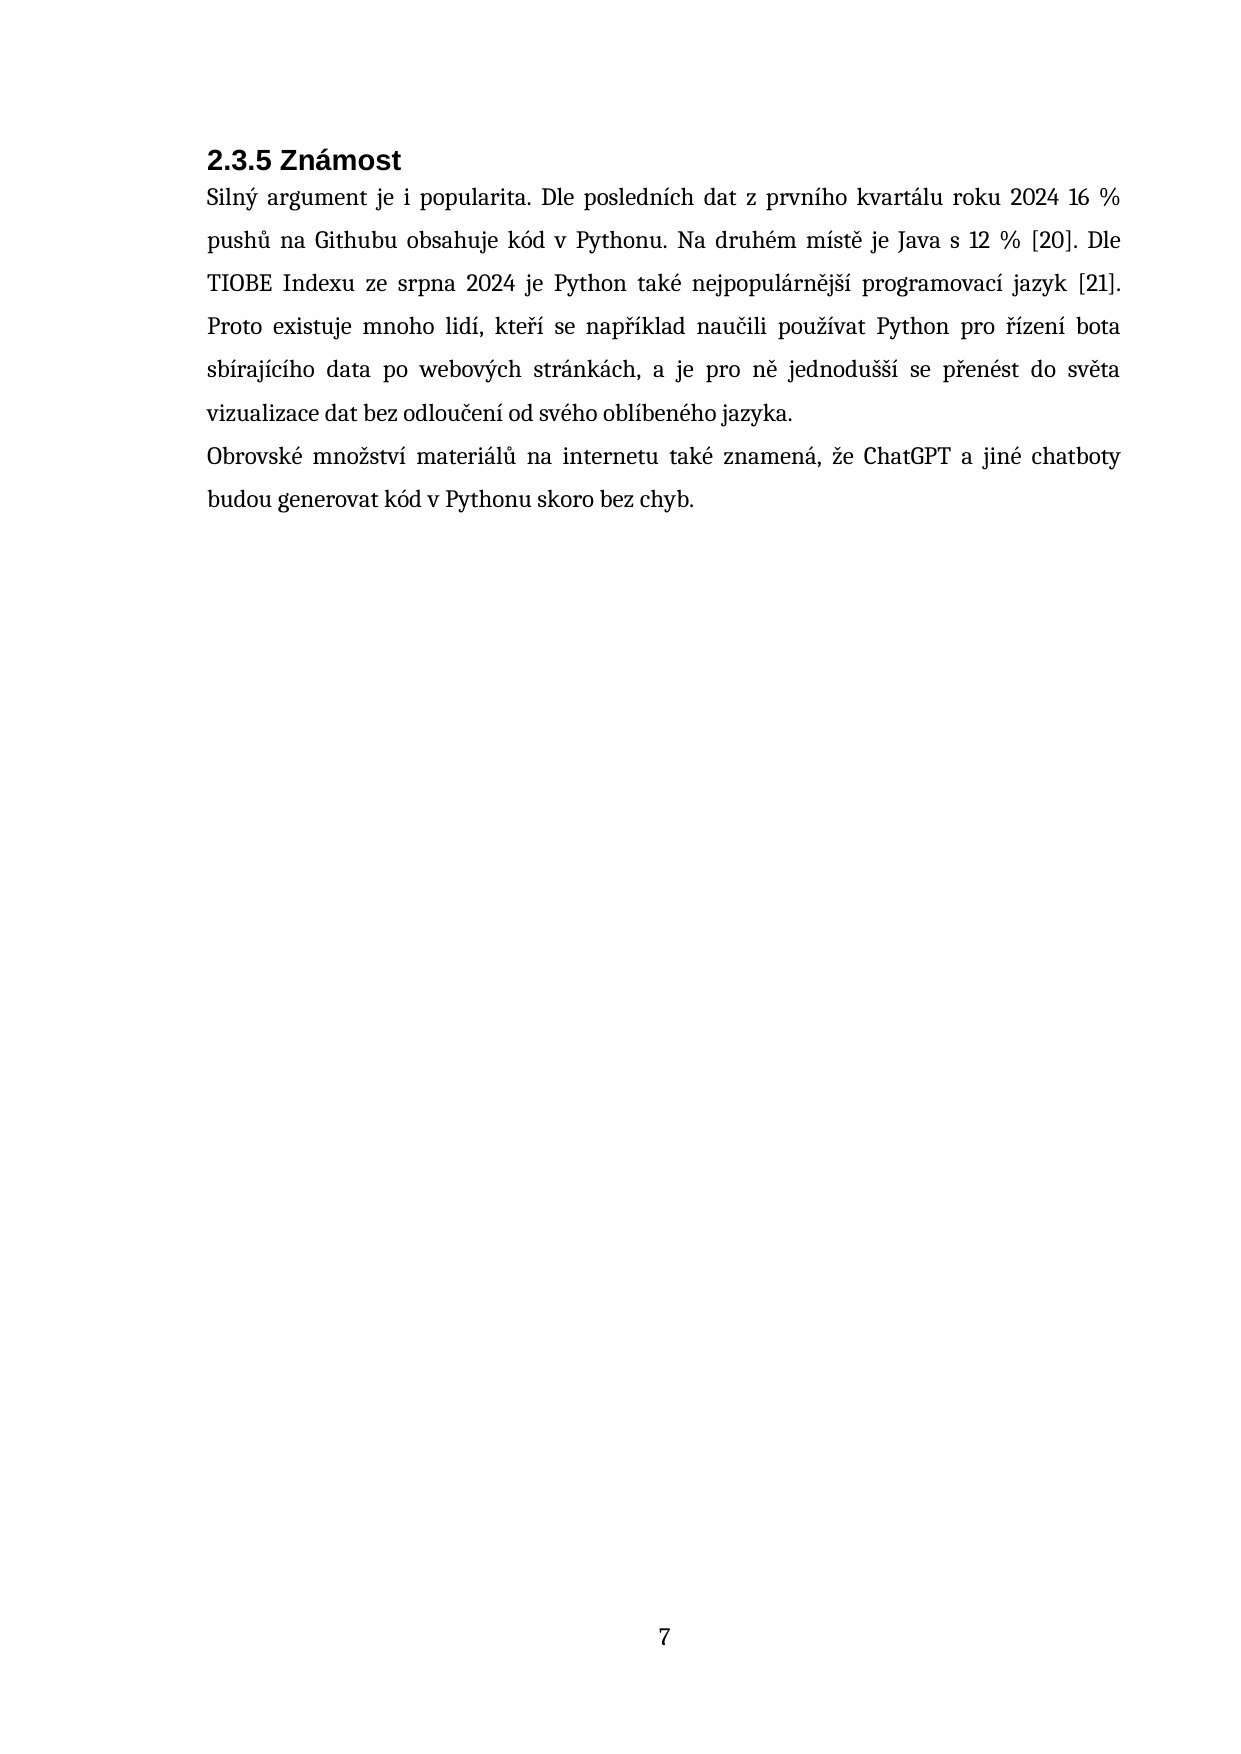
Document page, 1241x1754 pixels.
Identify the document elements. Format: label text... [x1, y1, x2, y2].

text Obrovské množství materiálů na internetu také znamená, že ChatGPT a jiné chatboty budou generovat kód v Pythonu skoro bez chyb. [207, 442, 1122, 513]
subtitle 2.3.5 Známost [207, 143, 1122, 177]
text Silný argument je i popularita. Dle posledních dat z prvního kvartálu roku 2024 16 % pushů na Githubu obsahuje kód v Pythonu. Na druhém místě je Java s 12 % [20]. Dle TIOBE Indexu ze srpna 2024 je Python také nejpopulárnější programovací jazyk [21]. Proto existuje mnoho lidí, kteří se například naučili používat Python pro řízení bota sbírajícího data po webových stránkách, a je pro ně jednodušší se přenést do světa vizualizace dat bez odloučení od svého oblíbeného jazyka. [207, 183, 1122, 427]
